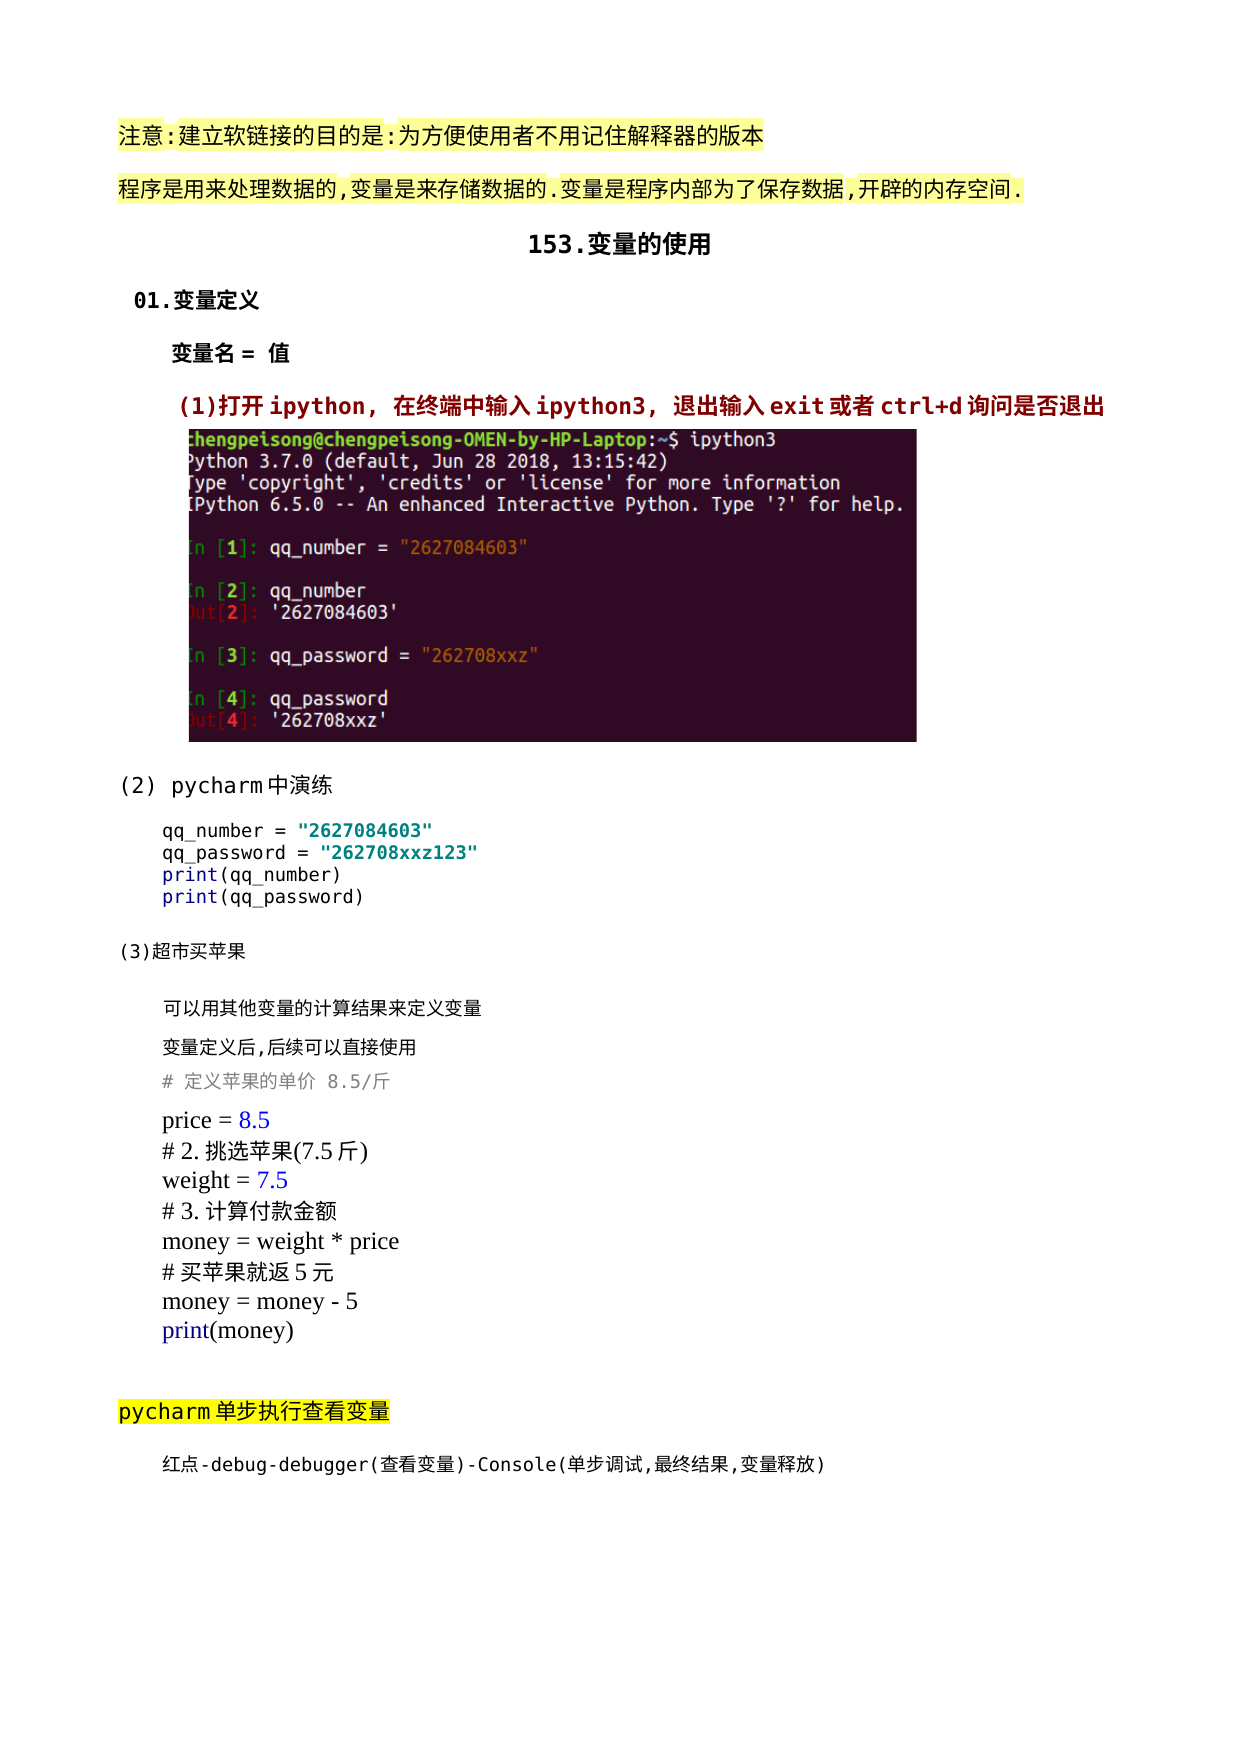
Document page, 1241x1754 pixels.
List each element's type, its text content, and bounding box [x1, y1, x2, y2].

text 变量名 = 值 [118, 336, 1122, 367]
text print(qq_password) [118, 886, 1122, 908]
text print(qq_number) [118, 864, 1122, 886]
text # 买苹果就返5元 [118, 1254, 1122, 1286]
text 变量定义后,后续可以直接使用 [118, 1033, 1122, 1060]
text print(money) [118, 1315, 1122, 1344]
text pycharm单步执行查看变量 [118, 1399, 1122, 1424]
text 01.变量定义 [118, 283, 1122, 315]
text 注意:建立软链接的目的是:为方便使用者不用记住解释器的版本 [118, 118, 1122, 151]
text 153.变量的使用 [118, 225, 1122, 261]
picture [188, 429, 917, 742]
text 红点-debug-debugger(查看变量)-Console(单步调试,最终结果,变量释放) [118, 1454, 1122, 1476]
text 程序是用来处理数据的,变量是来存储数据的.变量是程序内部为了保存数据,开辟的内存空间. [118, 172, 1122, 204]
text price = 8.5 [118, 1105, 1122, 1134]
text weight = 7.5 [118, 1165, 1122, 1194]
text qq_number = "2627084603" [118, 820, 1122, 842]
text qq_password = "262708xxz123" [118, 842, 1122, 864]
text (1)打开ipython, 在终端中输入ipython3, 退出输入exit或者ctrl+d询问是否退出 [118, 388, 1122, 421]
text # 2. 挑选苹果(7.5斤) [118, 1134, 1122, 1165]
text money = money - 5 [118, 1286, 1122, 1315]
text (2) pycharm中演练 [118, 768, 1122, 799]
text (3)超市买苹果 [118, 937, 1122, 964]
text 可以用其他变量的计算结果来定义变量 [118, 994, 1122, 1021]
text money = weight * price [118, 1226, 1122, 1254]
text # 3. 计算付款金额 [118, 1194, 1122, 1226]
text # 定义苹果的单价 8.5/斤 [118, 1071, 1122, 1093]
